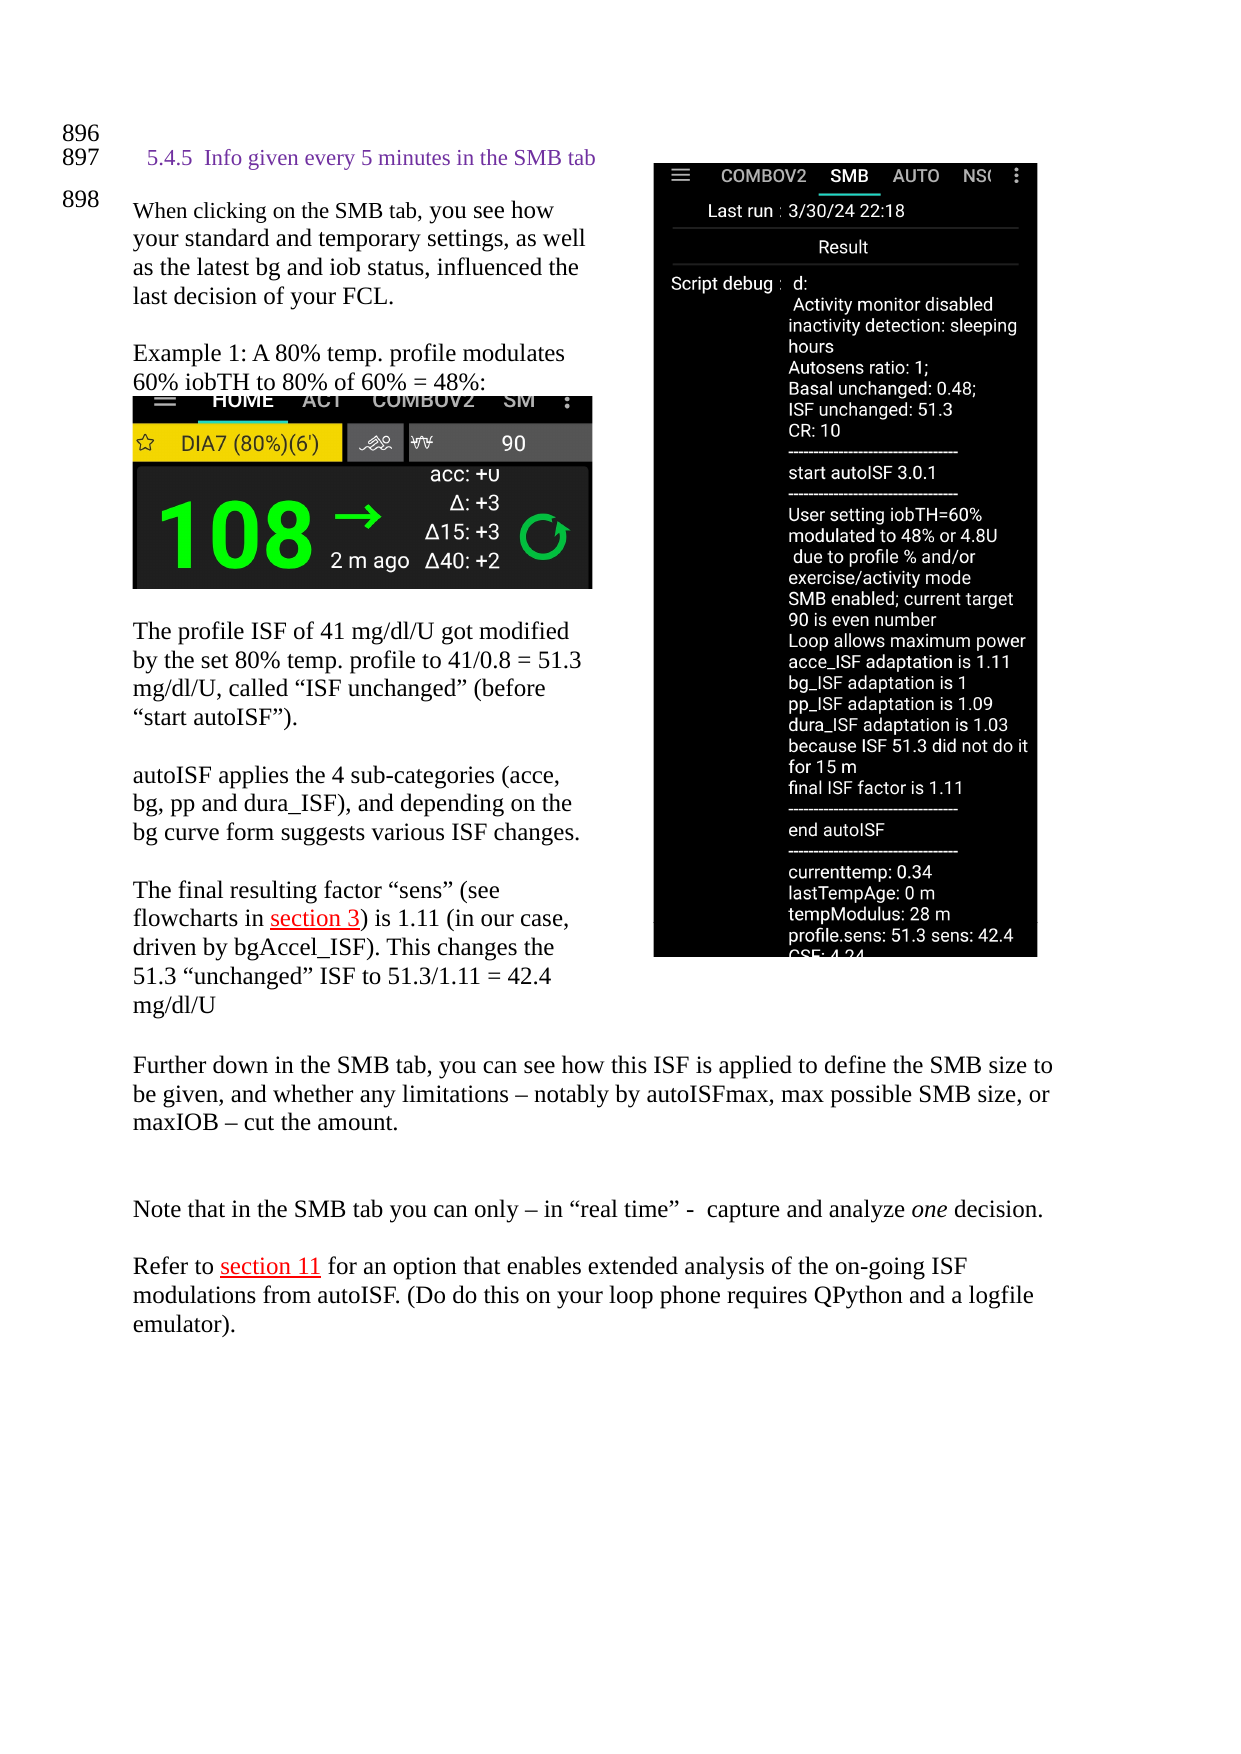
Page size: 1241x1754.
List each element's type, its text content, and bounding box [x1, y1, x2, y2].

text The profile ISF of 41 mg/dl/U got modified by the set 80% temp. profile to 41/0.8 = 51.3 mg/dl/U, called “ISF unchanged” (before “start autoISF”). [133, 616, 593, 731]
text Example 1: A 80% temp. profile modulates 60% iobTH to 80% of 60% = 48%: [133, 338, 593, 396]
text Refer to section 11 for an option that enables extended analysis of the on-going ISF modulations from autoISF. (Do do this on your loop phone requires QPython and a logfile emulator). [133, 1251, 1056, 1337]
text The final resulting factor “sens” (see flowcharts in section 3) is 1.11 (in our case, driven by bgAccel_ISF). This changes the 51.3 “unchanged” ISF to 51.3/1.11 = 42.4 mg/dl/U [133, 875, 593, 1018]
text autoISF applies the 4 sub-categories (acce, bg, pp and dura_ISF), and depending on the bg curve form suggests various ISF changes. [133, 760, 593, 846]
text When clicking on the SMB tab, you see how your standard and temporary settings, as well as the latest bg and iob status, influenced the last decision of your FCL. [133, 195, 593, 310]
text Note that in the SMB tab you can only – in “real time” - capture and analyze one decision. [133, 1194, 1056, 1222]
text Further down in the SMB tab, you can see how this ISF is applied to define the SMB size to be given, and whether any limitations – notably by autoISFmax, max possible SMB size, or maxIOB – cut the amount. [133, 1050, 1056, 1136]
text 5.4.5 Info given every 5 minutes in the SMB tab [118, 144, 1122, 977]
